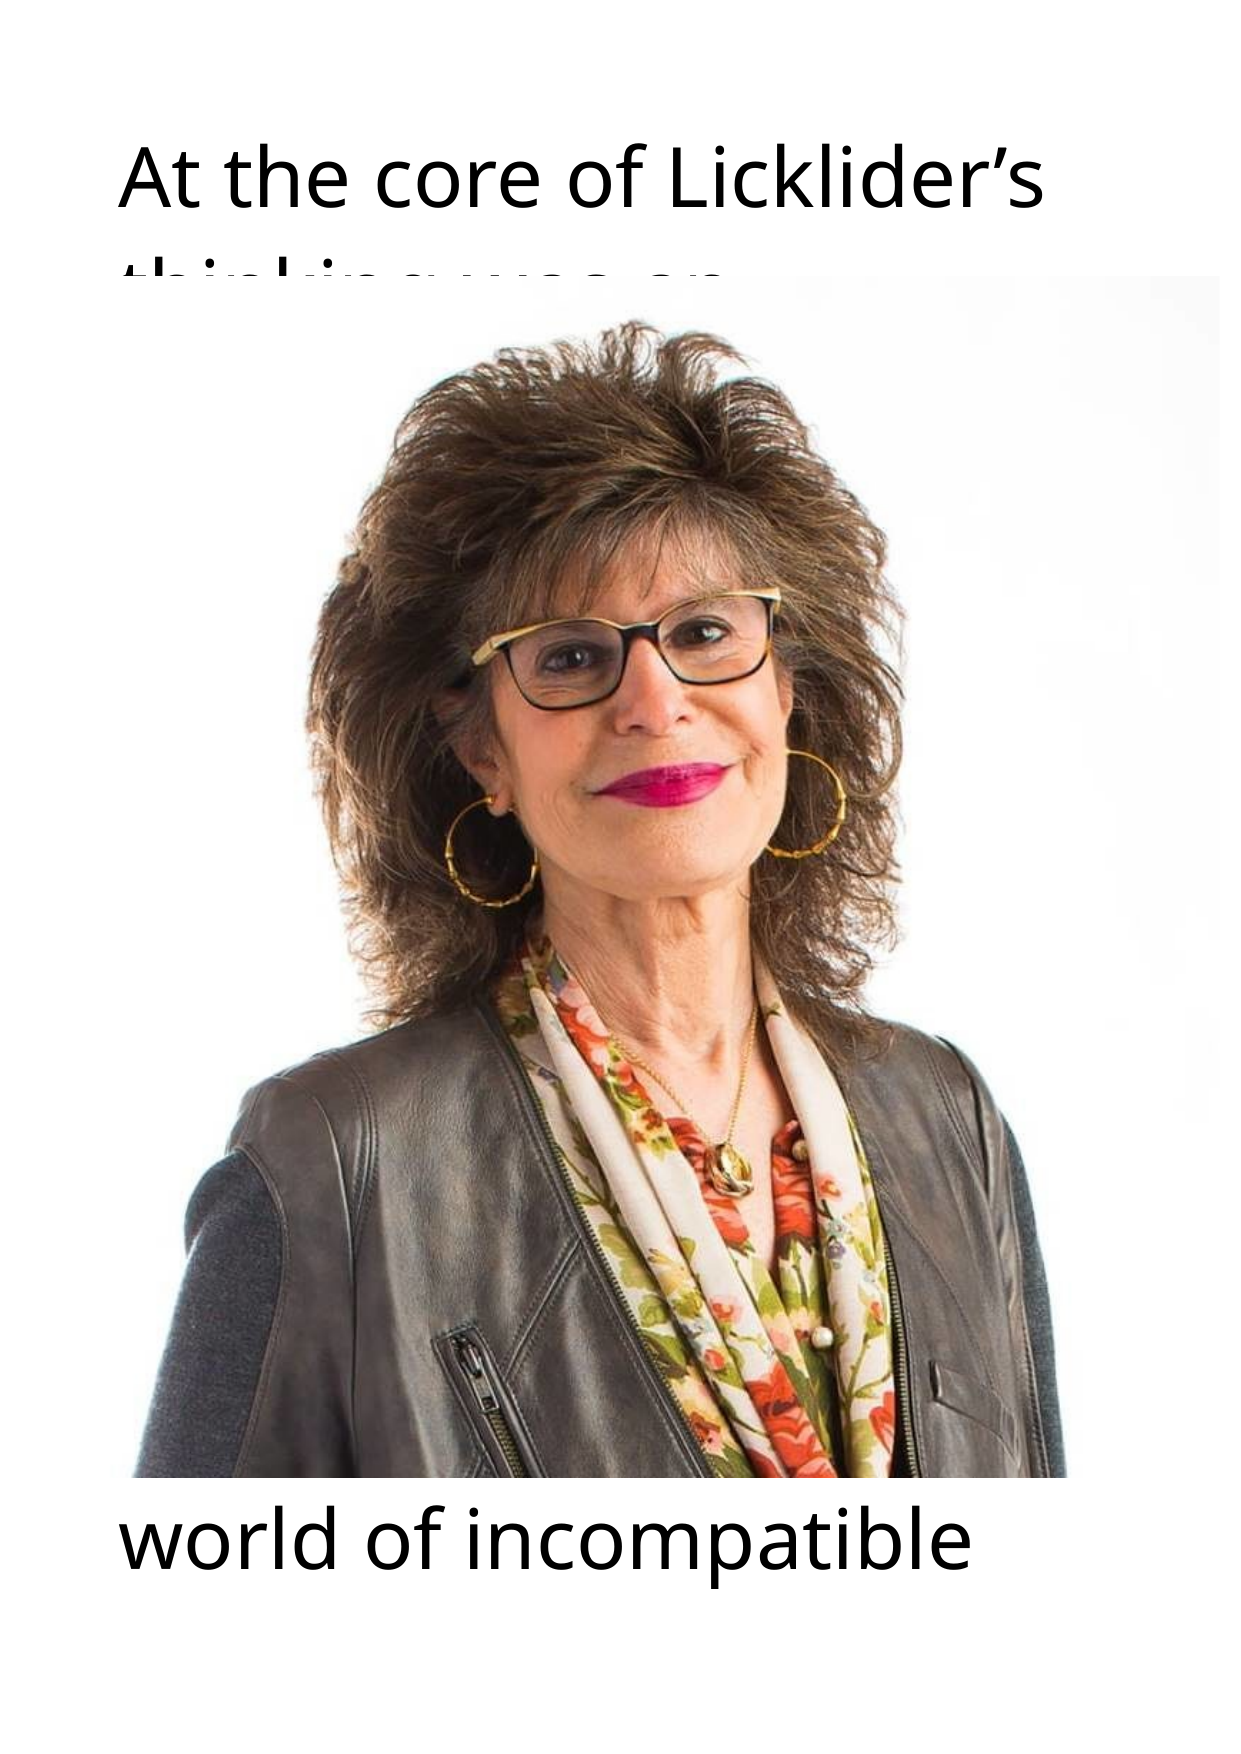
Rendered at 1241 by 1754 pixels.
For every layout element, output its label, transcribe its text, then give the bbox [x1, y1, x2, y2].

text At the core of Licklider’s thinking was an emphasis on collaboration. Licklider posited a future scenario in which a researcher at one research centre could find a useful computer resource over the network from a research centre elsewhere. This, in a world of incompatible machines and jealously guarded computing resources, was far-sighted talk indeed. [118, 118, 1122, 276]
text At the core of Licklider’s thinking was an emphasis on collaboration. Licklider posited a future scenario in which a researcher at one research centre could find a useful computer resource over the network from a research centre elsewhere. This, in a world of incompatible machines and jealously guarded computing resources, was far-sighted talk indeed. [118, 1478, 1122, 1594]
picture [20, 276, 1220, 1478]
